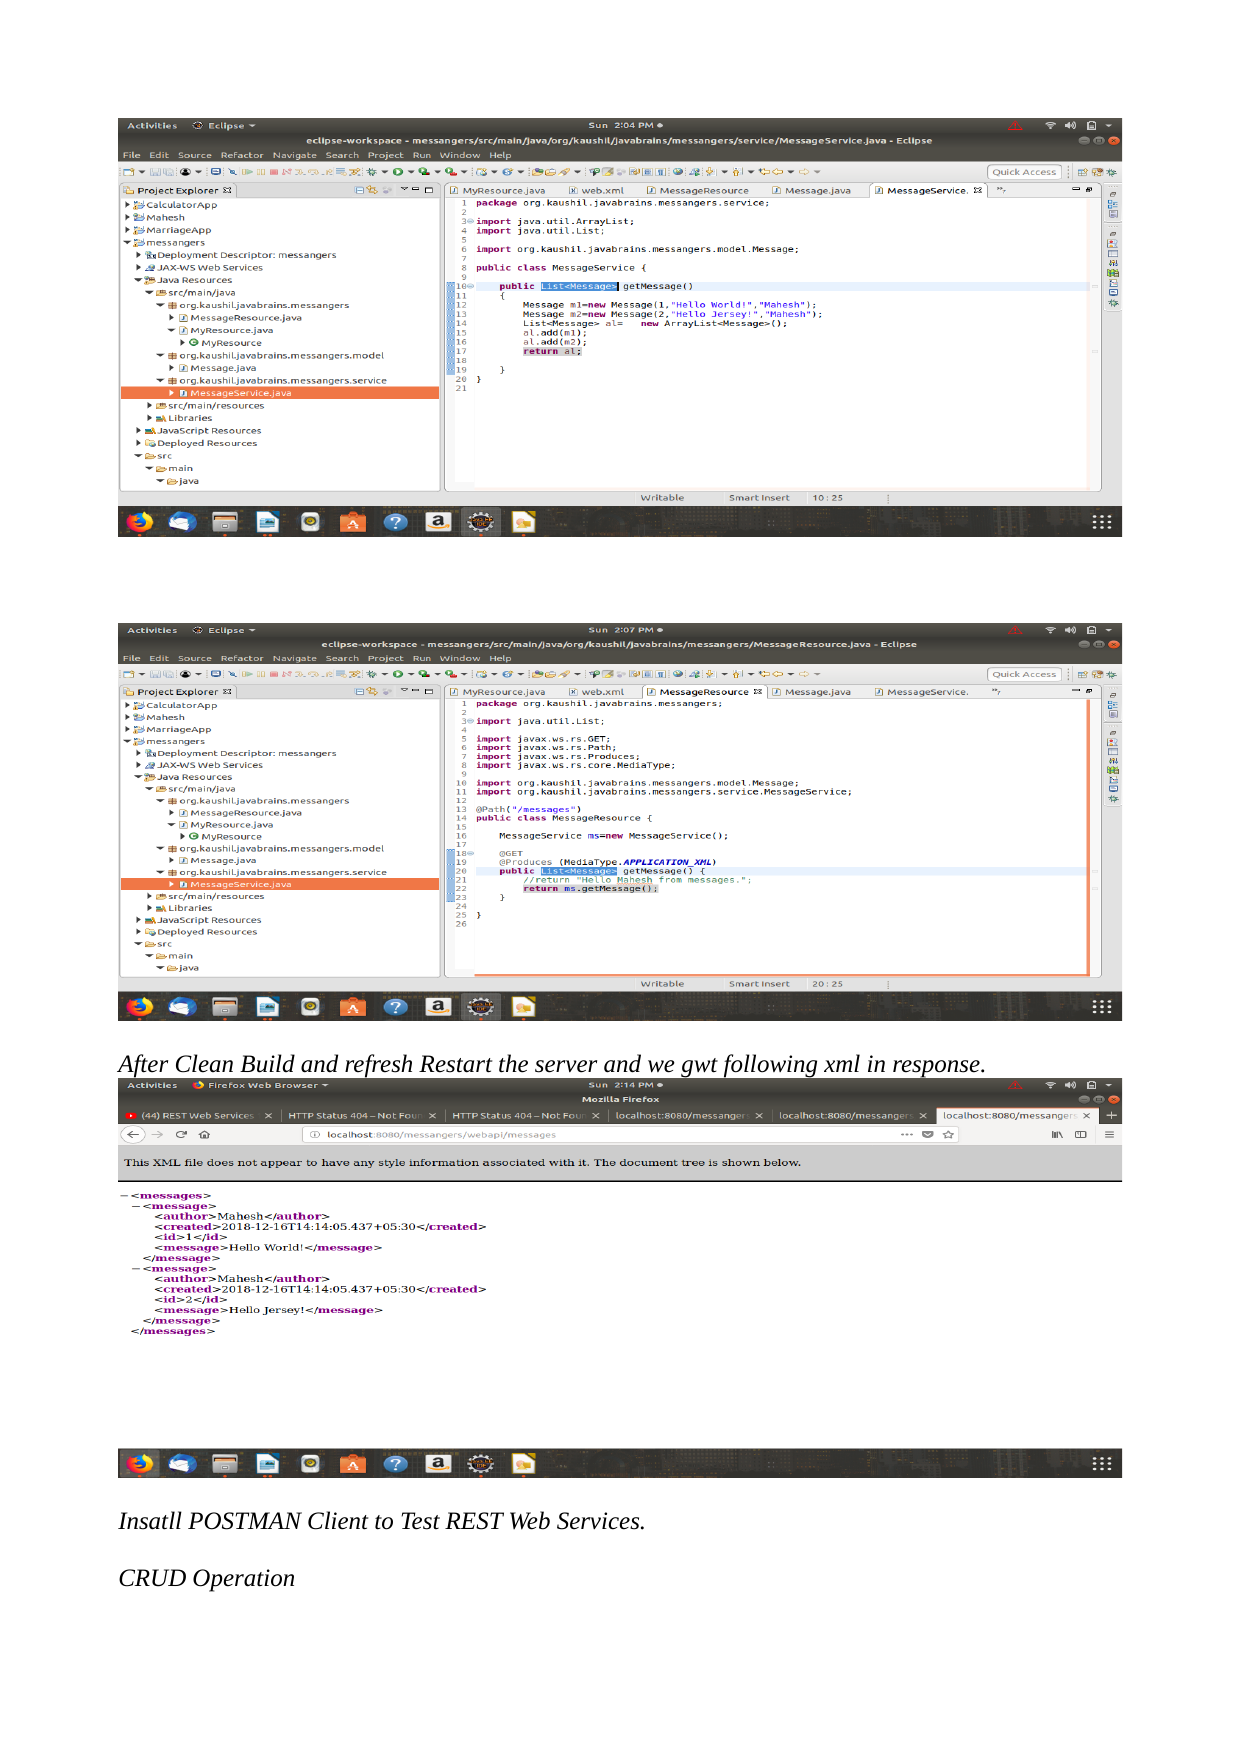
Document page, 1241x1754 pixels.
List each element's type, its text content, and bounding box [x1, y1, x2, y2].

picture [118, 1078, 1123, 1478]
picture [118, 623, 1123, 1021]
text CRUD Operation [118, 1563, 1122, 1592]
text Insatll POSTMAN Client to Test REST Web Services. [118, 1506, 1122, 1535]
picture [118, 118, 1123, 537]
text After Clean Build and refresh Restart the server and we gwt following xml in response. [118, 1049, 1122, 1078]
